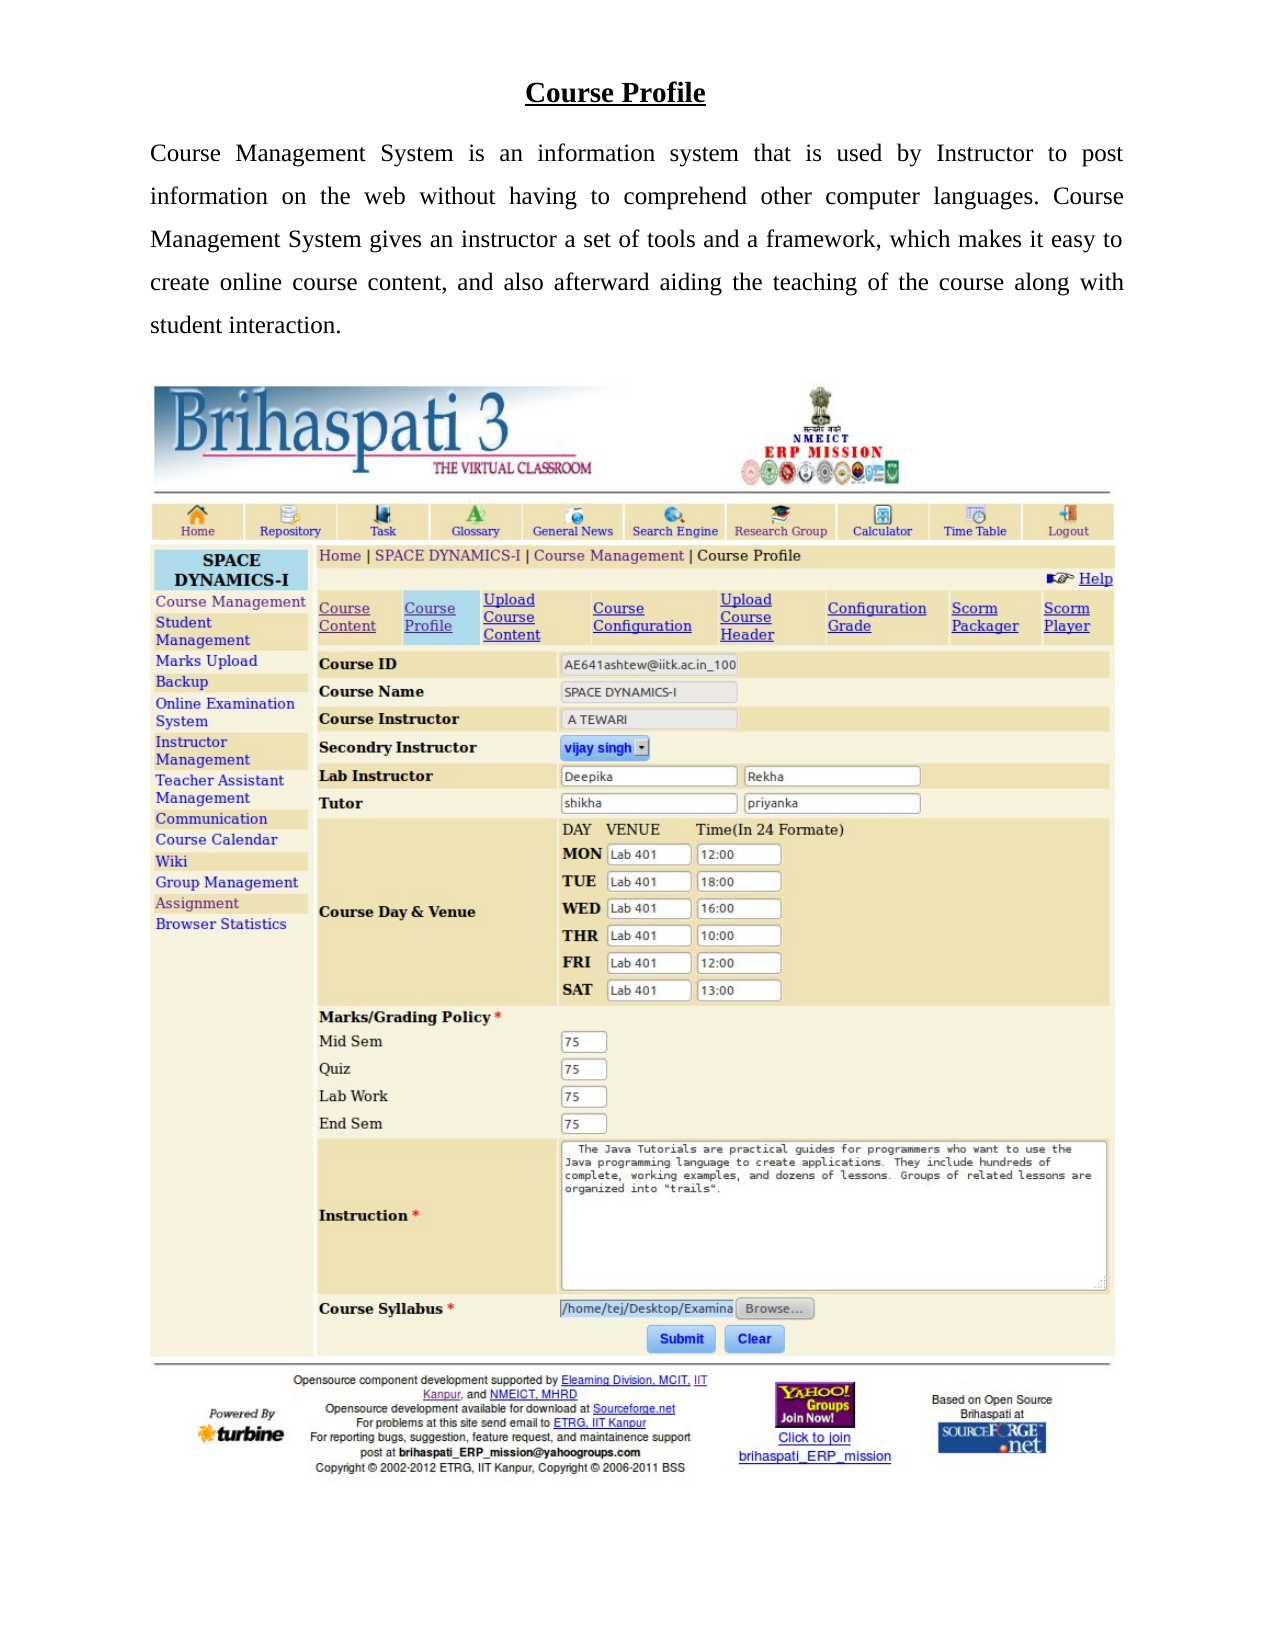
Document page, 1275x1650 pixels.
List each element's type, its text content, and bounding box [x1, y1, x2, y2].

picture [150, 382, 1125, 1485]
text Course Profile [450, 75, 1125, 108]
text Course Management System is an information system that is used by Instructor to post information on the web without having to comprehend other computer languages. Course Management System gives an instructor a set of tools and a framework, which makes it easy to create online course content, and also afterward aiding the teaching of the course along with student interaction. [150, 138, 1125, 339]
